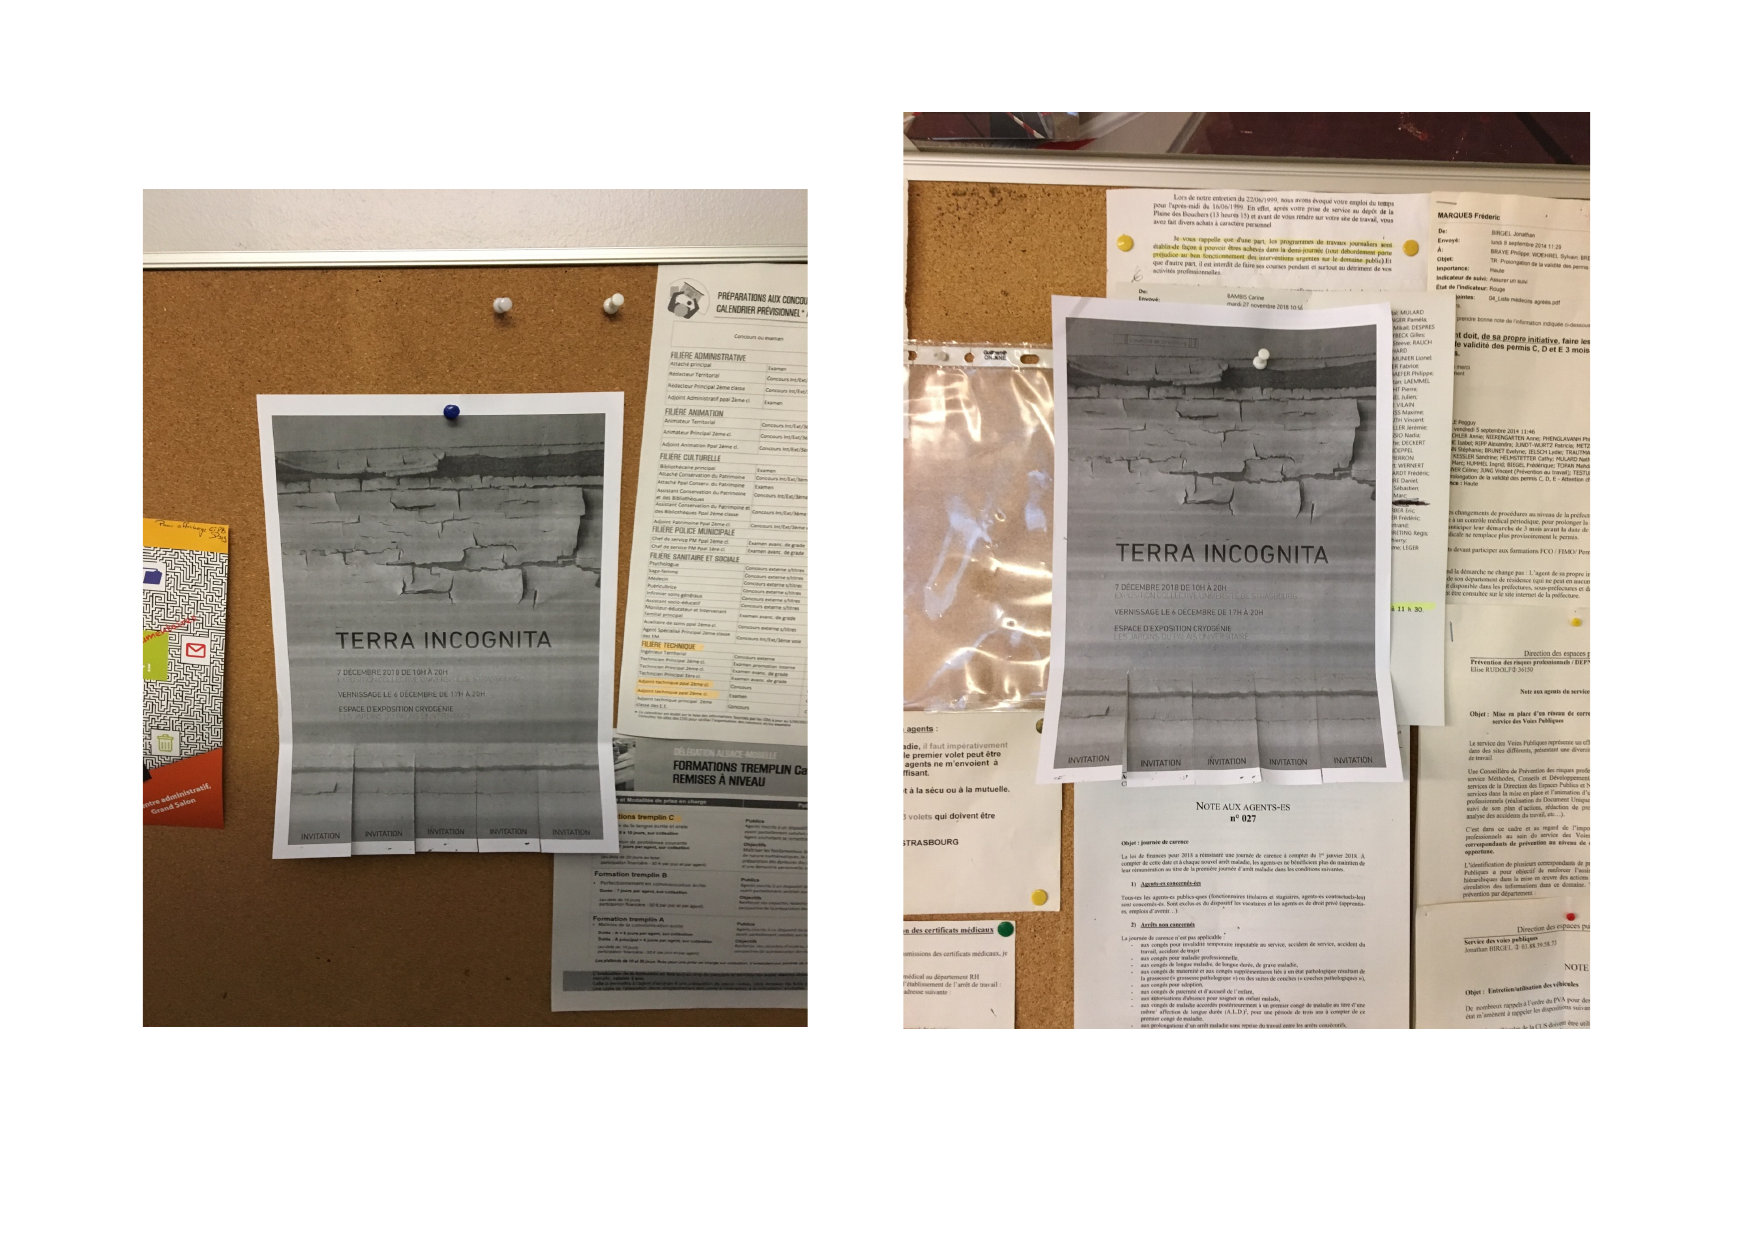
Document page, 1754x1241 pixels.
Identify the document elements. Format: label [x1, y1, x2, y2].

picture [903, 112, 1591, 1029]
picture [142, 189, 808, 1027]
